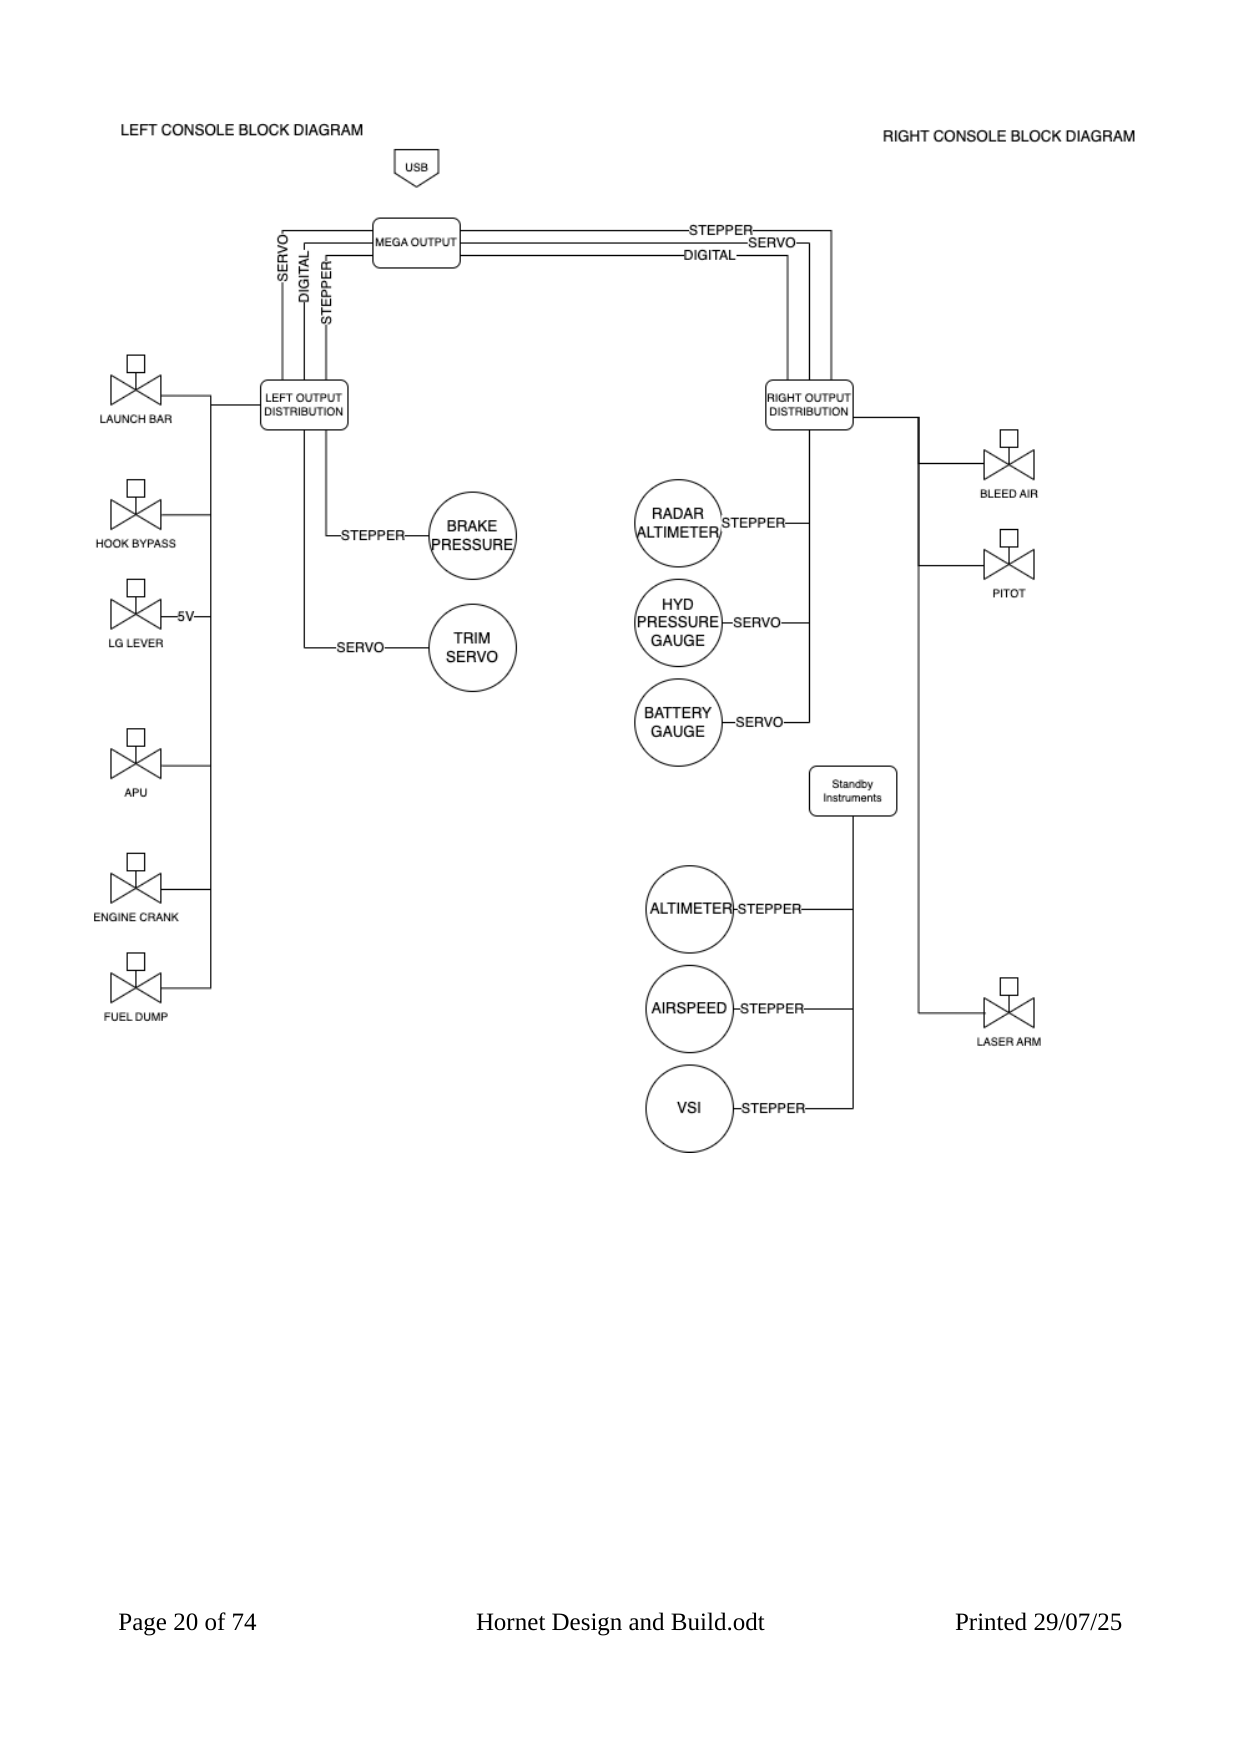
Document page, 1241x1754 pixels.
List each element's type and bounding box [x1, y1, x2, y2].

picture [93, 118, 1147, 1153]
